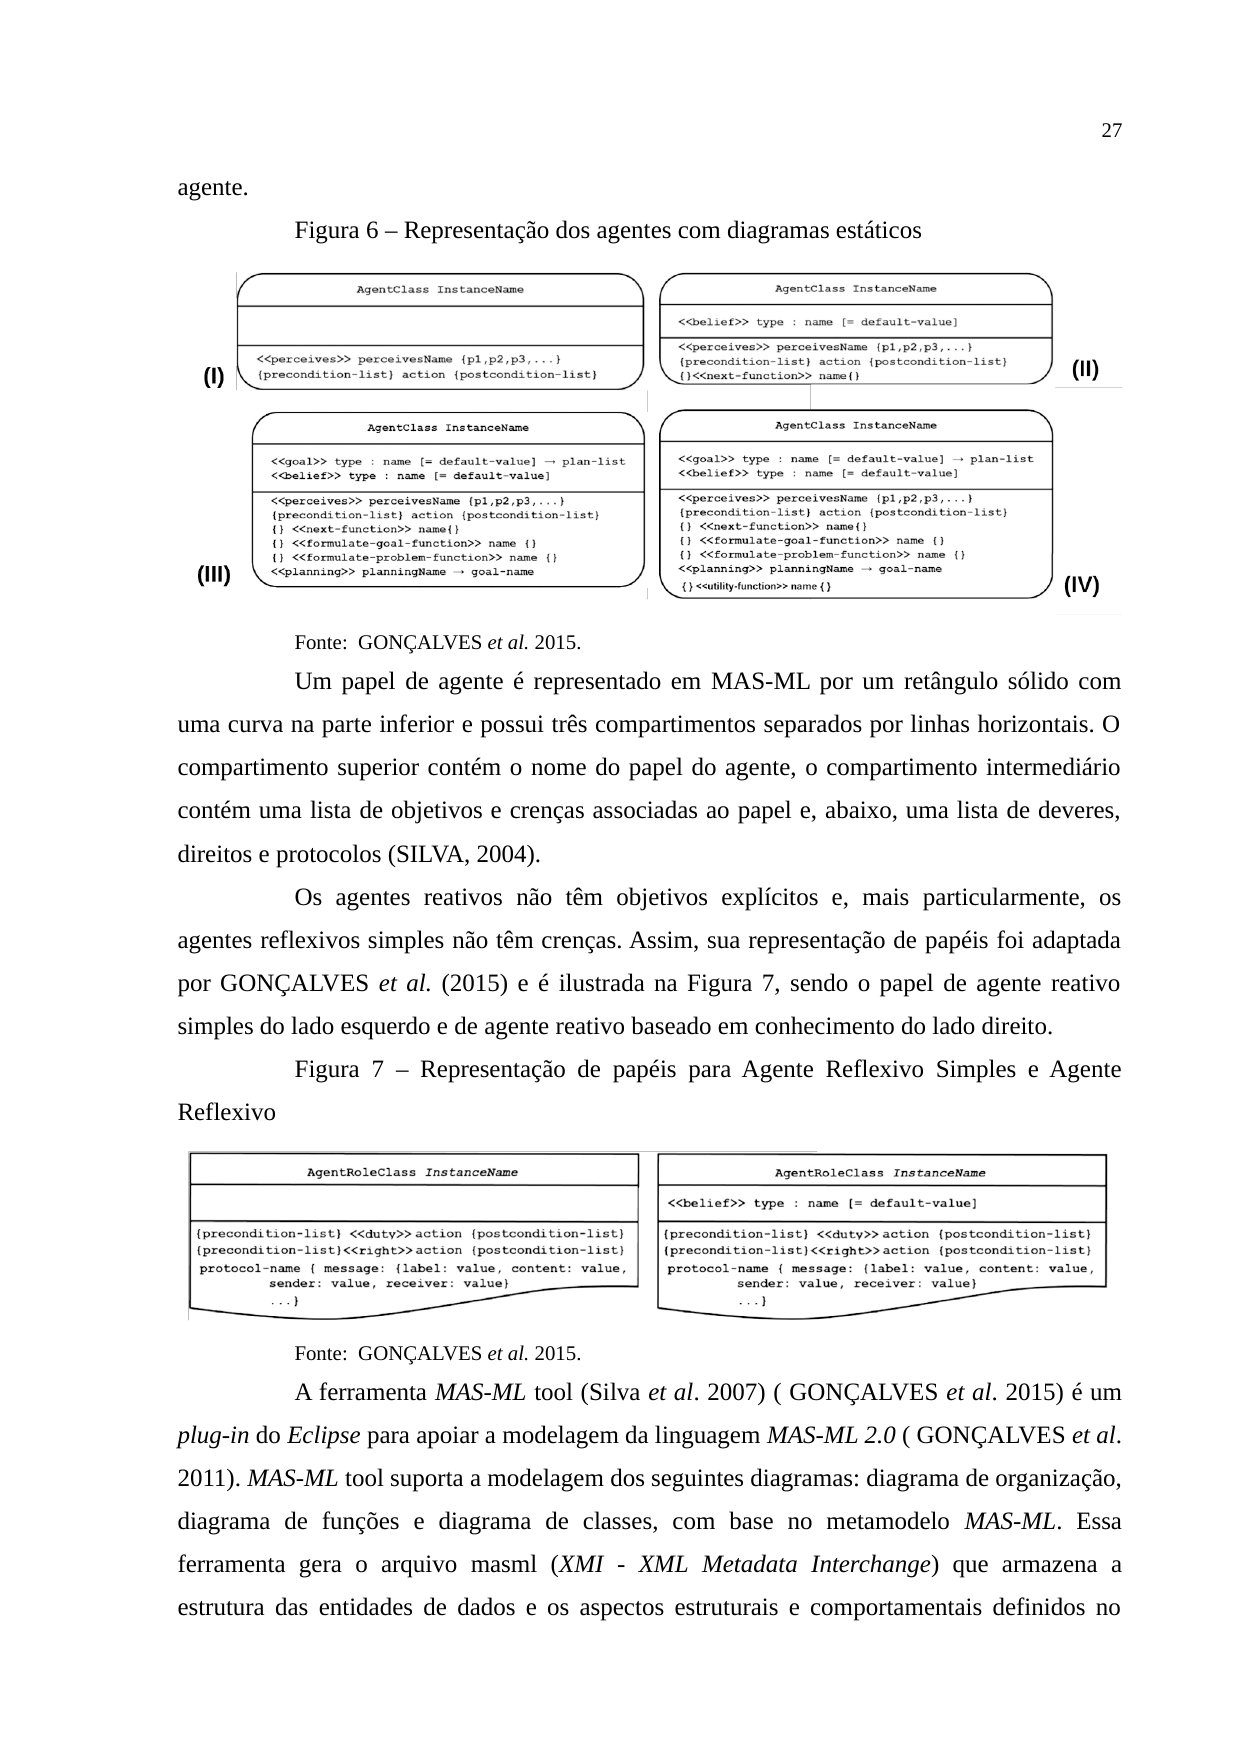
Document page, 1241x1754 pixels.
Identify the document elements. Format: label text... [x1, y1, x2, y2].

text Fonte: GONÇALVES et al. 2015. [177, 630, 1122, 654]
text Os agentes reativos não têm objetivos explícitos e, mais particularmente, os agentes reflexivos simples não têm crenças. Assim, sua representação de papéis foi adaptada por GONÇALVES et al. (2015) e é ilustrada na Figura 7, sendo o papel de agente reativo simples do lado esquerdo e de agente reativo baseado em conhecimento do lado direito. [177, 882, 1122, 1040]
text Figura 7 – Representação de papéis para Agente Reflexivo Simples e Agente Reflexivo [177, 1054, 1122, 1126]
picture [177, 257, 1123, 616]
picture [177, 1140, 1123, 1327]
text A ferramenta MAS-ML tool (Silva et al. 2007) ( GONÇALVES et al. 2015) é um plug-in do Eclipse para apoiar a modelagem da linguagem MAS-ML 2.0 ( GONÇALVES et al. 2011). MAS-ML tool suporta a modelagem dos seguintes diagramas: diagrama de organização, diagrama de funções e diagrama de classes, com base no metamodelo MAS-ML. Essa ferramenta gera o arquivo masml (XMI - XML Metadata Interchange) que armazena a estrutura das entidades de dados e os aspectos estruturais e comportamentais definidos no [177, 1377, 1122, 1621]
text Figura 6 – Representação dos agentes com diagramas estáticos [177, 215, 1122, 243]
text agente. [177, 172, 1122, 200]
text Fonte: GONÇALVES et al. 2015. [177, 1341, 1122, 1365]
text Um papel de agente é representado em MAS-ML por um retângulo sólido com uma curva na parte inferior e possui três compartimentos separados por linhas horizontais. O compartimento superior contém o nome do papel do agente, o compartimento intermediário contém uma lista de objetivos e crenças associadas ao papel e, abaixo, uma lista de deveres, direitos e protocolos (SILVA, 2004). [177, 666, 1122, 867]
